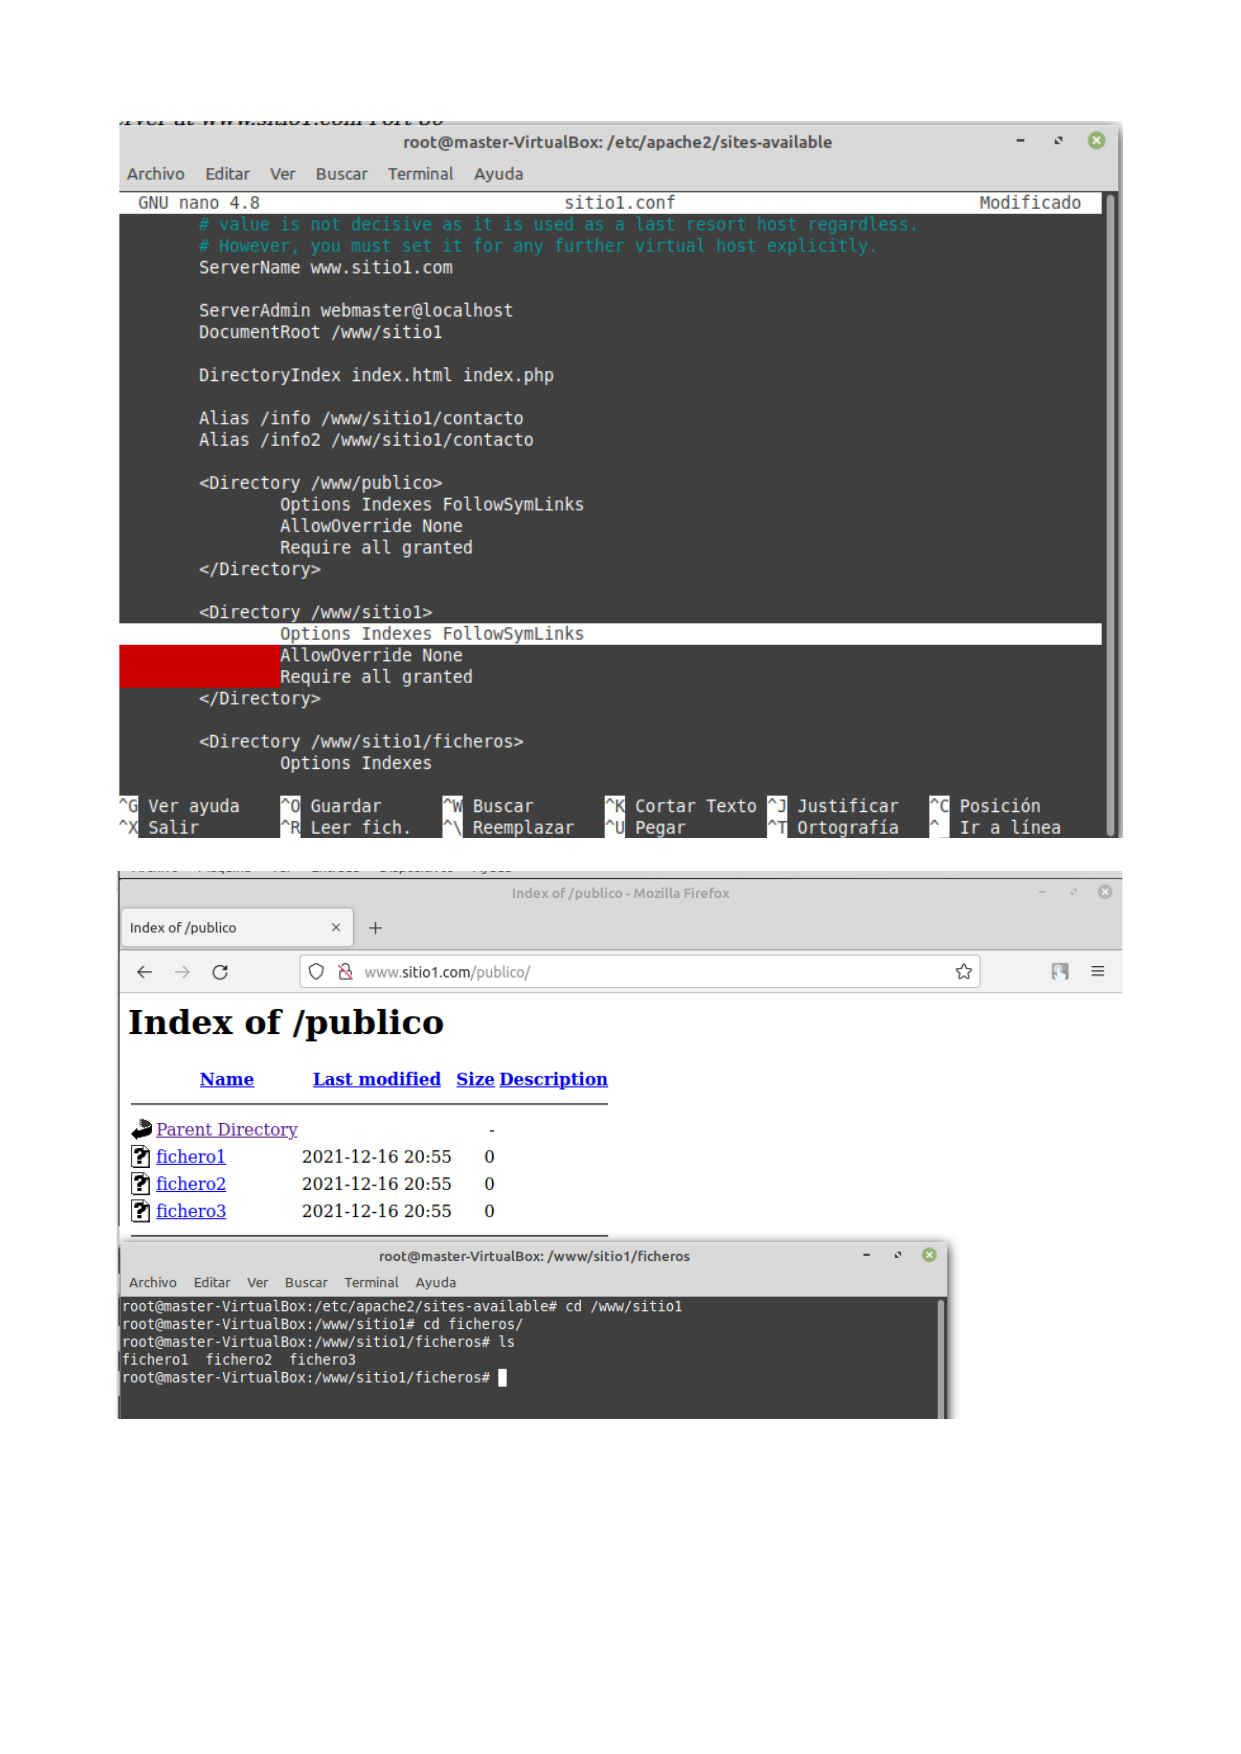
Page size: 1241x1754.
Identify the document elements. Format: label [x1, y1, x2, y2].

picture [997, 121, 1123, 838]
